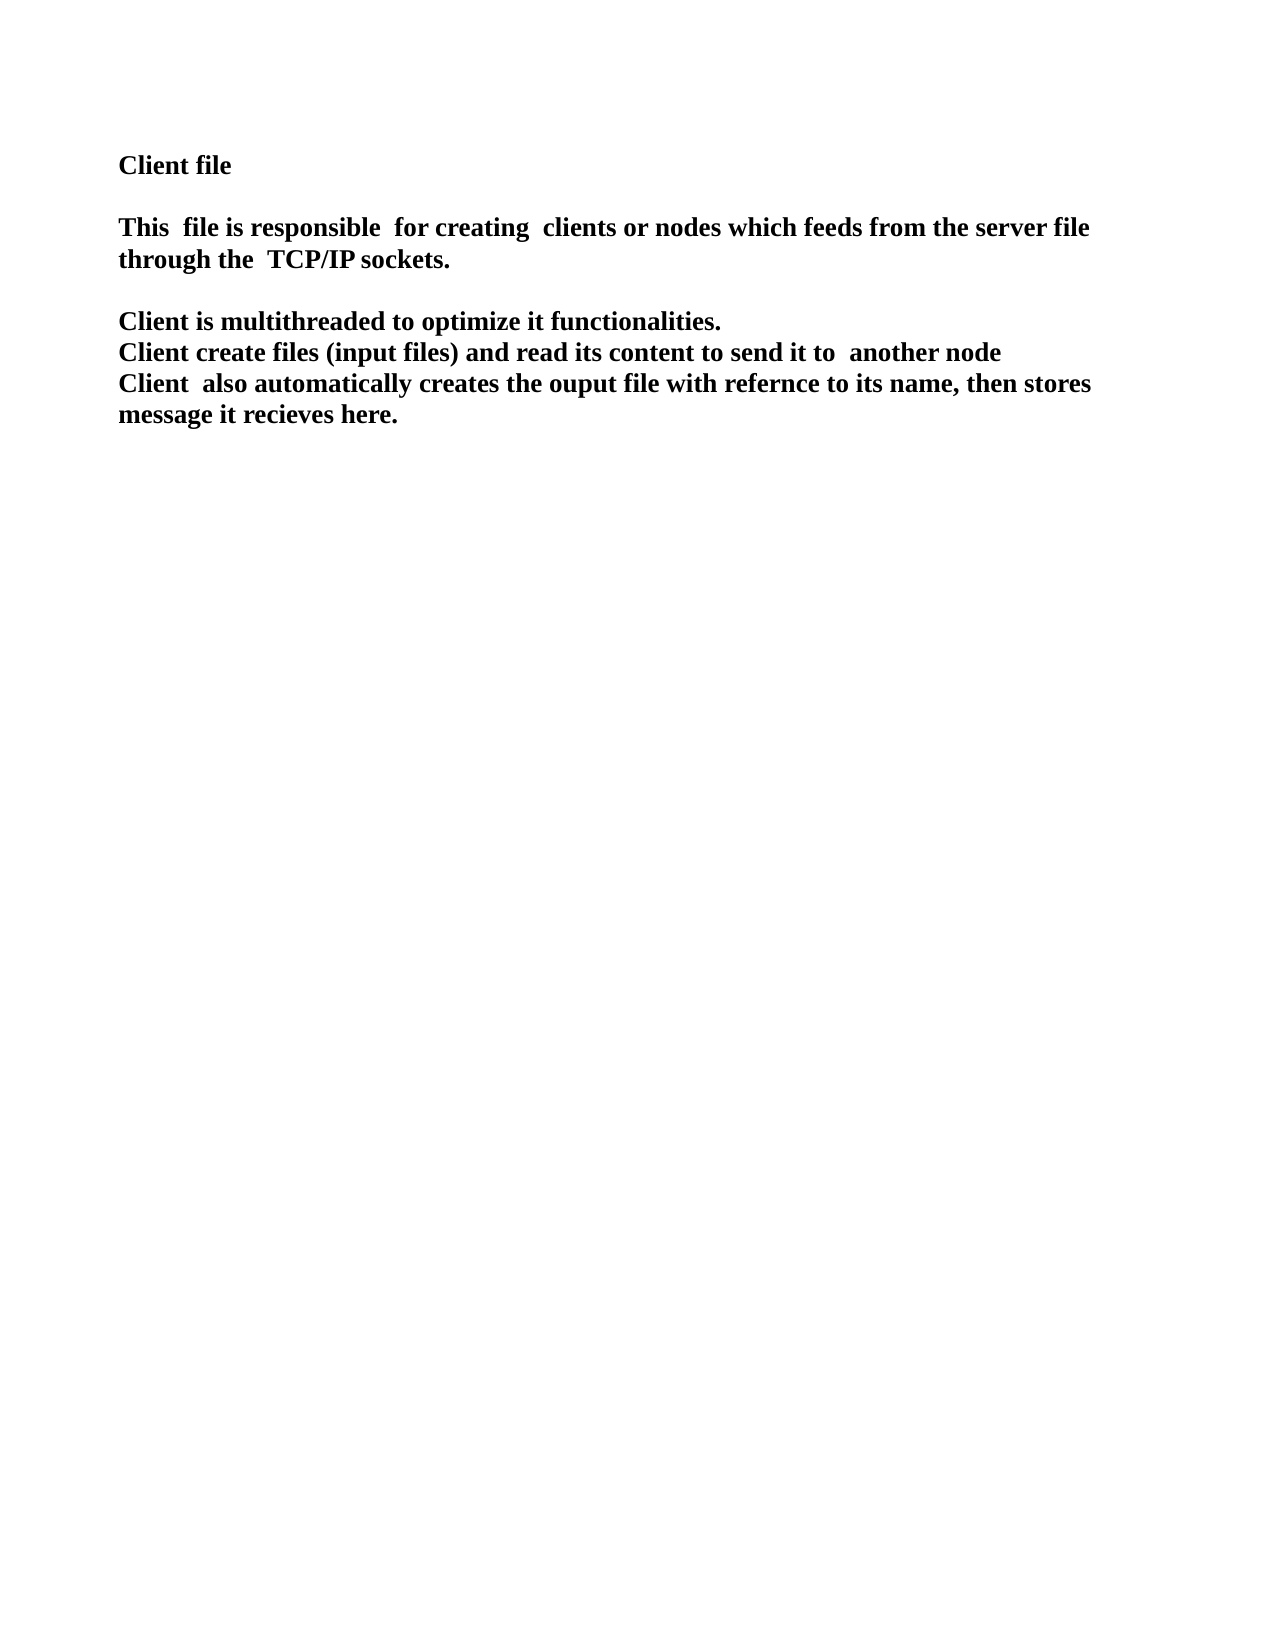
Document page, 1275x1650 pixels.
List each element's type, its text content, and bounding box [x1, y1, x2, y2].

text Client is multithreaded to optimize it functionalities. [118, 305, 1157, 336]
text Client also automatically creates the ouput file with refernce to its name, then stores message it recieves here. [118, 367, 1157, 429]
text Client file [118, 149, 1157, 180]
text Client create files (input files) and read its content to send it to another node [118, 336, 1157, 367]
text This file is responsible for creating clients or nodes which feeds from the server file through the TCP/IP sockets. [118, 212, 1157, 274]
